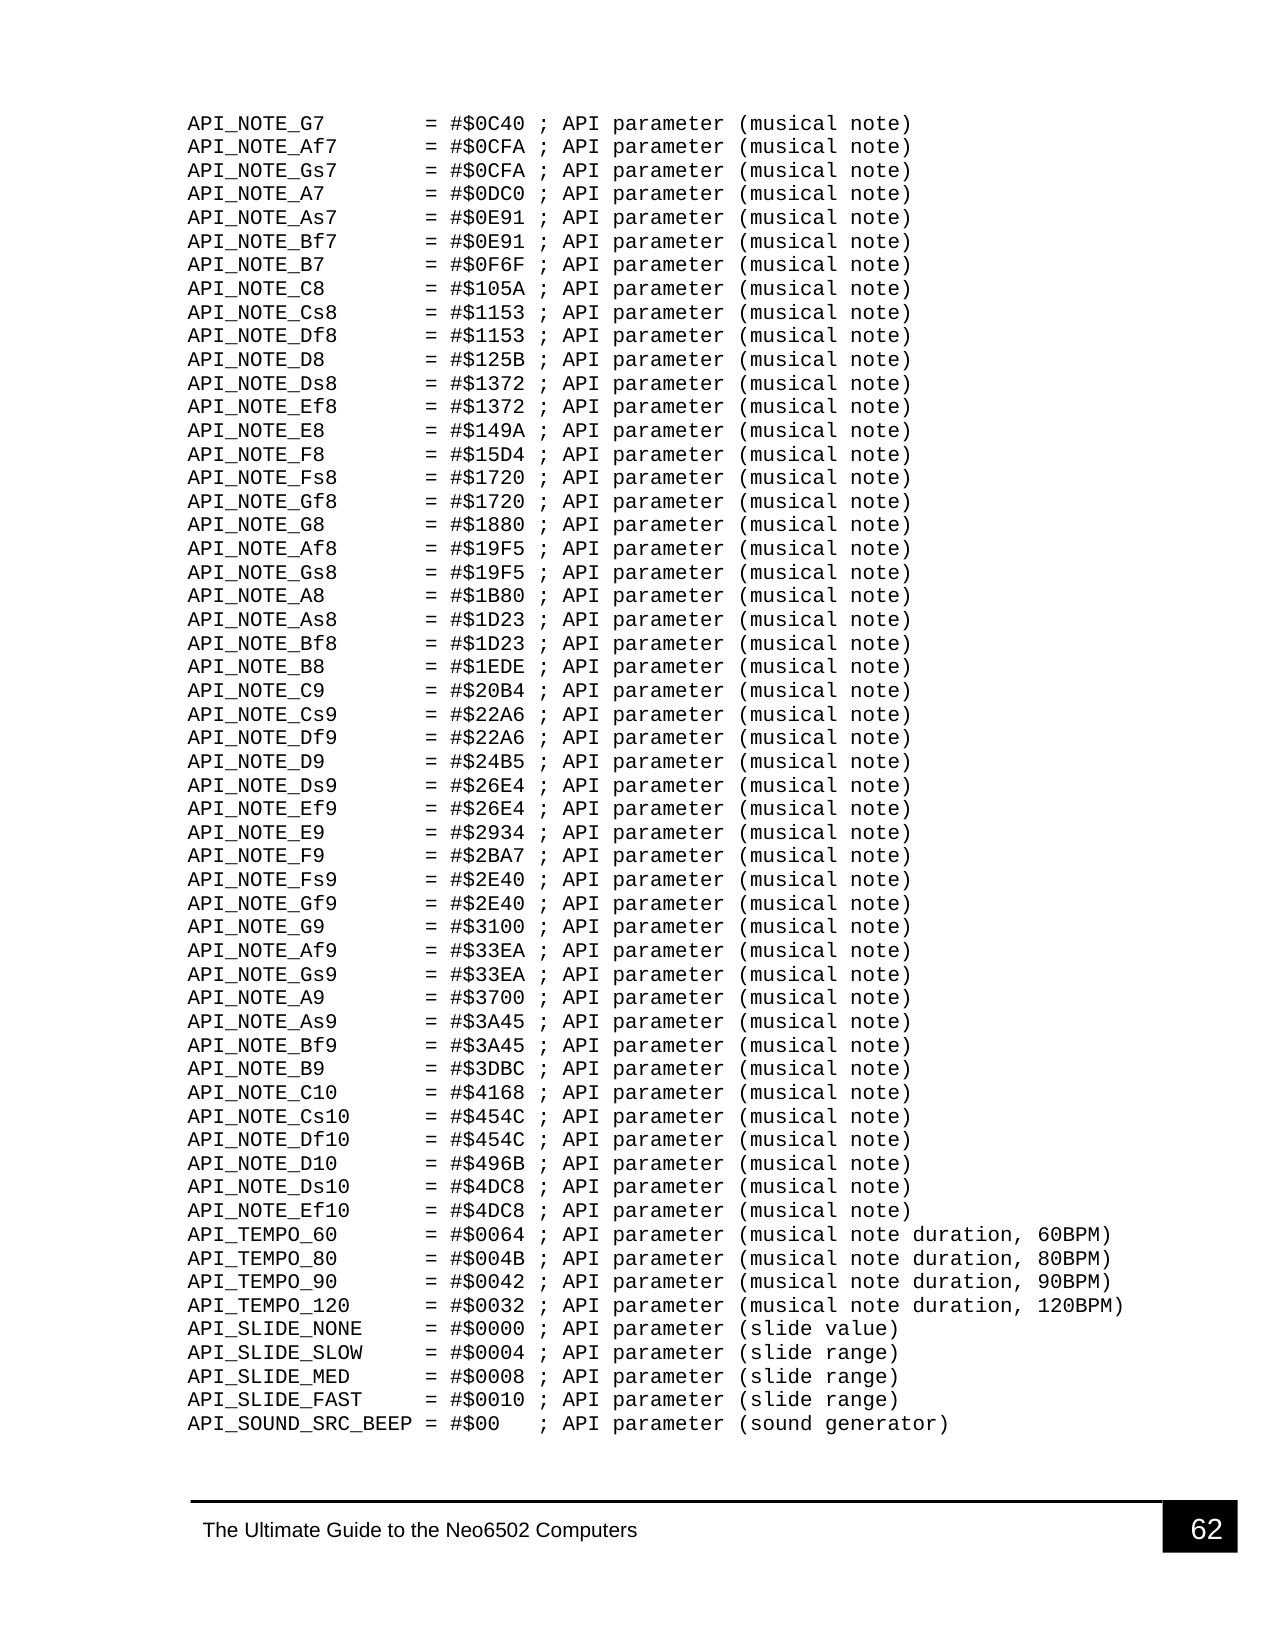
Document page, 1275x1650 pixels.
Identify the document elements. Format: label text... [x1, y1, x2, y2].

text API_TEMPO_90 = #$0042 ; API parameter (musical note duration, 90BPM) [187, 1271, 1162, 1295]
text API_NOTE_Bf8 = #$1D23 ; API parameter (musical note) [187, 633, 1162, 656]
text API_NOTE_A7 = #$0DC0 ; API parameter (musical note) [187, 183, 1162, 207]
text API_NOTE_As7 = #$0E91 ; API parameter (musical note) [187, 207, 1162, 231]
text API_NOTE_As8 = #$1D23 ; API parameter (musical note) [187, 609, 1162, 633]
text API_NOTE_G7 = #$0C40 ; API parameter (musical note) [187, 112, 1162, 136]
text API_NOTE_F8 = #$15D4 ; API parameter (musical note) [187, 443, 1162, 467]
text API_NOTE_B8 = #$1EDE ; API parameter (musical note) [187, 656, 1162, 680]
text API_NOTE_C10 = #$4168 ; API parameter (musical note) [187, 1082, 1162, 1106]
text API_NOTE_Df8 = #$1153 ; API parameter (musical note) [187, 325, 1162, 349]
text API_NOTE_As9 = #$3A45 ; API parameter (musical note) [187, 1011, 1162, 1035]
text API_NOTE_Bf9 = #$3A45 ; API parameter (musical note) [187, 1035, 1162, 1058]
text API_NOTE_Df10 = #$454C ; API parameter (musical note) [187, 1129, 1162, 1153]
text API_NOTE_D10 = #$496B ; API parameter (musical note) [187, 1153, 1162, 1177]
text API_NOTE_A9 = #$3700 ; API parameter (musical note) [187, 987, 1162, 1011]
text API_NOTE_Ef10 = #$4DC8 ; API parameter (musical note) [187, 1200, 1162, 1224]
text API_NOTE_Bf7 = #$0E91 ; API parameter (musical note) [187, 231, 1162, 254]
text API_NOTE_Gf9 = #$2E40 ; API parameter (musical note) [187, 893, 1162, 916]
text API_NOTE_Fs9 = #$2E40 ; API parameter (musical note) [187, 869, 1162, 893]
text API_NOTE_Af8 = #$19F5 ; API parameter (musical note) [187, 538, 1162, 562]
text API_TEMPO_60 = #$0064 ; API parameter (musical note duration, 60BPM) [187, 1224, 1162, 1247]
text API_NOTE_G8 = #$1880 ; API parameter (musical note) [187, 514, 1162, 538]
text API_NOTE_Fs8 = #$1720 ; API parameter (musical note) [187, 467, 1162, 491]
text API_NOTE_Af9 = #$33EA ; API parameter (musical note) [187, 940, 1162, 964]
text API_TEMPO_120 = #$0032 ; API parameter (musical note duration, 120BPM) [187, 1295, 1162, 1318]
text API_NOTE_A8 = #$1B80 ; API parameter (musical note) [187, 585, 1162, 609]
text API_NOTE_Gs7 = #$0CFA ; API parameter (musical note) [187, 160, 1162, 183]
text API_NOTE_Gf8 = #$1720 ; API parameter (musical note) [187, 491, 1162, 514]
text API_SOUND_SRC_BEEP = #$00 ; API parameter (sound generator) [187, 1413, 1162, 1437]
text API_NOTE_Cs9 = #$22A6 ; API parameter (musical note) [187, 704, 1162, 727]
text API_NOTE_Ef9 = #$26E4 ; API parameter (musical note) [187, 798, 1162, 822]
text API_NOTE_Cs10 = #$454C ; API parameter (musical note) [187, 1106, 1162, 1129]
text API_NOTE_F9 = #$2BA7 ; API parameter (musical note) [187, 846, 1162, 869]
text API_SLIDE_FAST = #$0010 ; API parameter (slide range) [187, 1389, 1162, 1413]
text API_NOTE_Cs8 = #$1153 ; API parameter (musical note) [187, 302, 1162, 325]
text API_NOTE_Ds8 = #$1372 ; API parameter (musical note) [187, 373, 1162, 396]
text API_NOTE_Ds10 = #$4DC8 ; API parameter (musical note) [187, 1177, 1162, 1200]
text API_NOTE_Af7 = #$0CFA ; API parameter (musical note) [187, 136, 1162, 160]
text API_NOTE_C9 = #$20B4 ; API parameter (musical note) [187, 680, 1162, 704]
text API_NOTE_Ds9 = #$26E4 ; API parameter (musical note) [187, 774, 1162, 798]
text API_NOTE_B9 = #$3DBC ; API parameter (musical note) [187, 1058, 1162, 1082]
text API_NOTE_D8 = #$125B ; API parameter (musical note) [187, 349, 1162, 373]
text API_NOTE_D9 = #$24B5 ; API parameter (musical note) [187, 751, 1162, 774]
text API_SLIDE_MED = #$0008 ; API parameter (slide range) [187, 1366, 1162, 1389]
text API_TEMPO_80 = #$004B ; API parameter (musical note duration, 80BPM) [187, 1247, 1162, 1271]
text API_NOTE_B7 = #$0F6F ; API parameter (musical note) [187, 254, 1162, 278]
text API_NOTE_E9 = #$2934 ; API parameter (musical note) [187, 822, 1162, 846]
text API_NOTE_Ef8 = #$1372 ; API parameter (musical note) [187, 396, 1162, 420]
text API_SLIDE_NONE = #$0000 ; API parameter (slide value) [187, 1318, 1162, 1342]
text API_NOTE_G9 = #$3100 ; API parameter (musical note) [187, 916, 1162, 940]
text API_NOTE_Gs8 = #$19F5 ; API parameter (musical note) [187, 562, 1162, 585]
text API_NOTE_E8 = #$149A ; API parameter (musical note) [187, 420, 1162, 443]
text API_SLIDE_SLOW = #$0004 ; API parameter (slide range) [187, 1342, 1162, 1366]
text API_NOTE_Df9 = #$22A6 ; API parameter (musical note) [187, 727, 1162, 751]
text API_NOTE_Gs9 = #$33EA ; API parameter (musical note) [187, 964, 1162, 987]
text API_NOTE_C8 = #$105A ; API parameter (musical note) [187, 278, 1162, 302]
